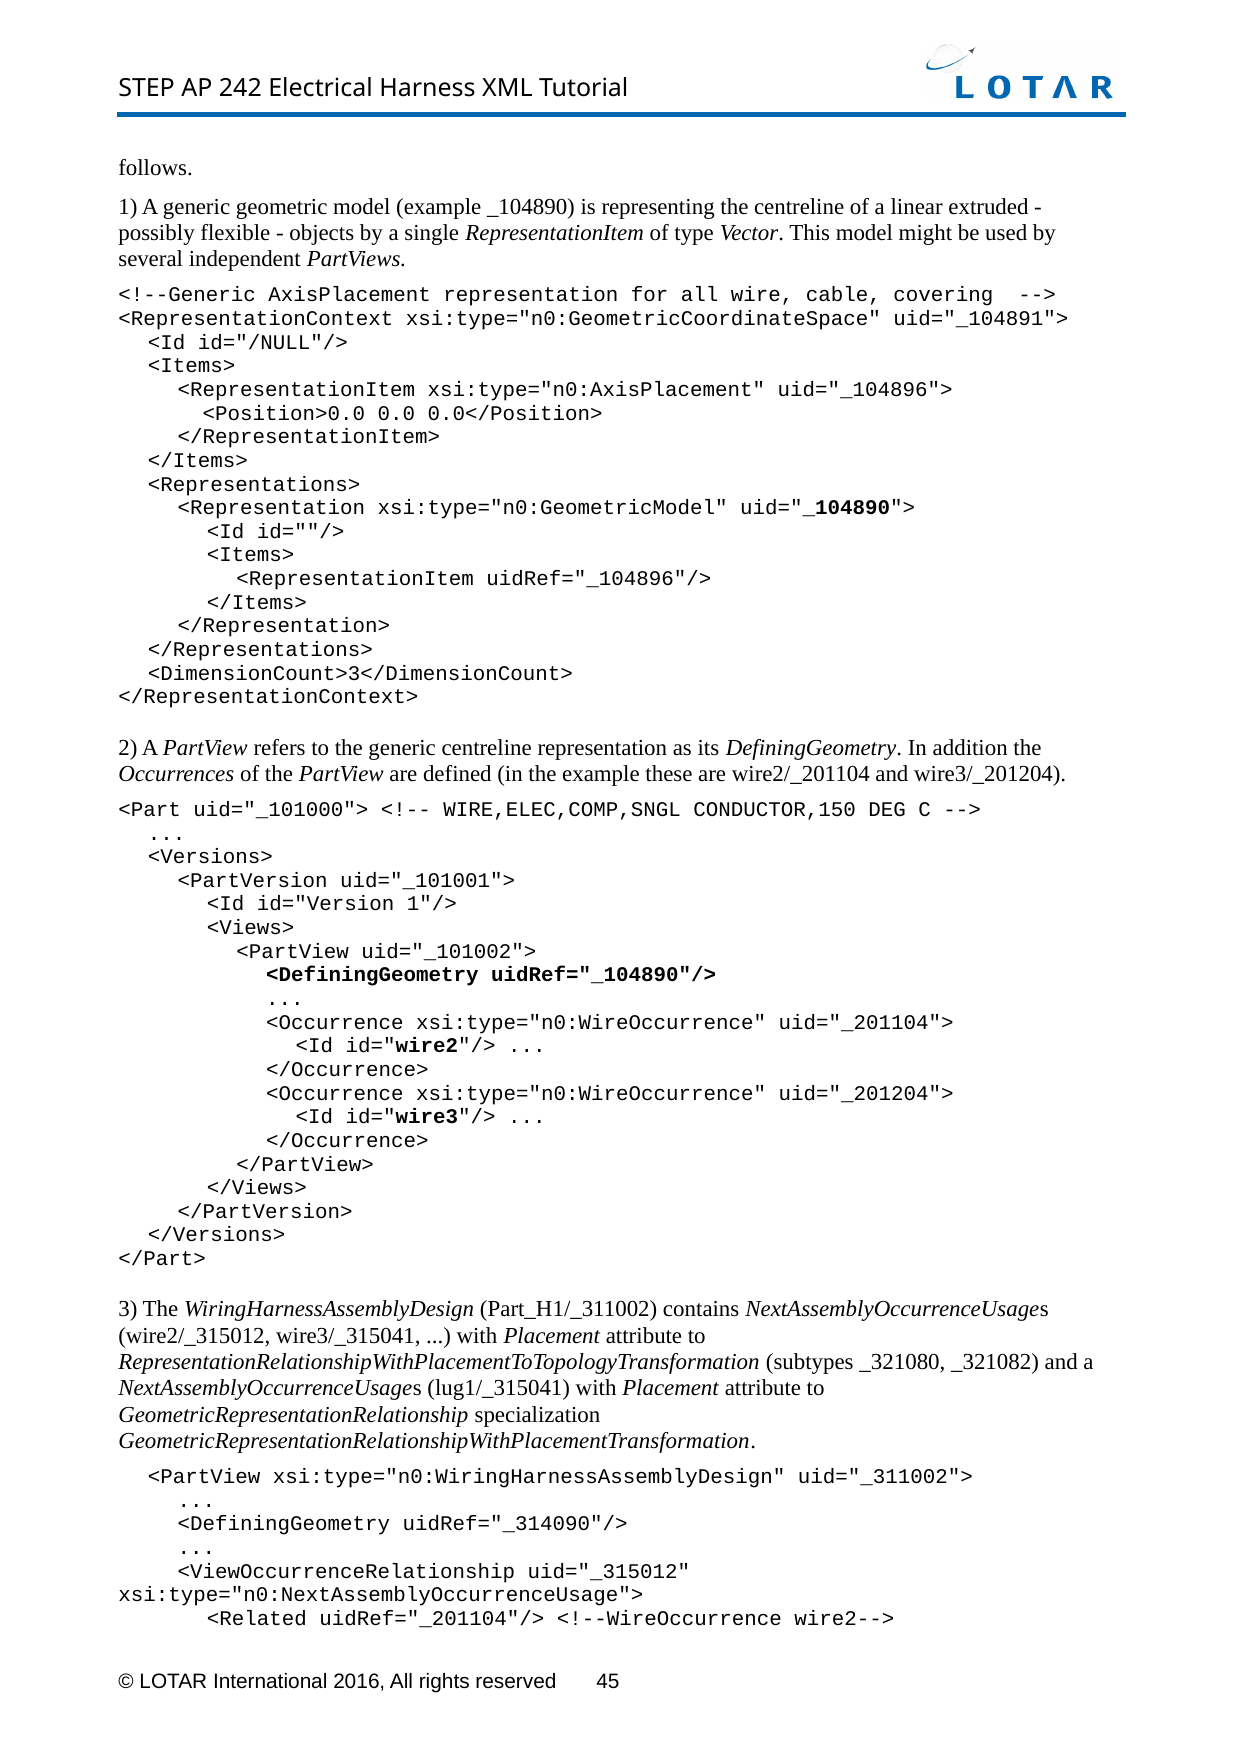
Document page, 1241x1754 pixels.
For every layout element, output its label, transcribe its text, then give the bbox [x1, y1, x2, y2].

text 3) The WiringHarnessAssemblyDesign (Part_H1/_311002) contains NextAssemblyOccurrenceUsages (wire2/_315012, wire3/_315041, ...) with Placement attribute to RepresentationRelationshipWithPlacementToTopologyTransformation (subtypes _321080, _321082) and a NextAssemblyOccurrenceUsages (lug1/_315041) with Placement attribute to GeometricRepresentationRelationship specialization GeometricRepresentationRelationshipWithPlacementTransformation. [118, 1295, 1122, 1453]
text </Occurrence> [118, 1130, 1122, 1153]
text <PartVersion uid="_101001"> [118, 870, 1122, 893]
text ... [118, 822, 1122, 846]
text <DefiningGeometry uidRef="_104890"/> [118, 964, 1122, 988]
text <Items> [118, 544, 1122, 568]
text <Id id=""/> [118, 521, 1122, 544]
text follows. [118, 154, 1122, 180]
text <Related uidRef="_201104"/> <!--WireOccurrence wire2--> [118, 1608, 1122, 1632]
text <DefiningGeometry uidRef="_314090"/> [118, 1513, 1122, 1537]
text 2) A PartView refers to the generic centreline representation as its DefiningGeometry. In addition the Occurrences of the PartView are defined (in the example these are wire2/_201104 and wire3/_201204). [118, 734, 1122, 786]
text <Position>0.0 0.0 0.0</Position> [118, 403, 1122, 426]
text <Versions> [118, 846, 1122, 870]
text <RepresentationContext xsi:type="n0:GeometricCoordinateSpace" uid="_104891"> [118, 308, 1122, 332]
text <Representation xsi:type="n0:GeometricModel" uid="_104890"> [118, 497, 1122, 521]
text <Part uid="_101000"> <!-- WIRE,ELEC,COMP,SNGL CONDUCTOR,150 DEG C --> [118, 799, 1122, 822]
text </Representations> [118, 639, 1122, 663]
text ... [118, 988, 1122, 1012]
text <RepresentationItem uidRef="_104896"/> [118, 568, 1122, 592]
text </PartVersion> [118, 1201, 1122, 1224]
text </RepresentationContext> [118, 686, 1122, 710]
text <RepresentationItem xsi:type="n0:AxisPlacement" uid="_104896"> [118, 379, 1122, 403]
text </RepresentationItem> [118, 426, 1122, 450]
text <Id id="wire3"/> ... [118, 1106, 1122, 1130]
text </Versions> [118, 1224, 1122, 1248]
text <Representations> [118, 473, 1122, 497]
text <DimensionCount>3</DimensionCount> [118, 663, 1122, 686]
text </Items> [118, 450, 1122, 473]
text </Representation> [118, 615, 1122, 639]
text ... [118, 1537, 1122, 1561]
text <Items> [118, 355, 1122, 379]
text <PartView xsi:type="n0:WiringHarnessAssemblyDesign" uid="_311002"> [118, 1466, 1122, 1490]
text <!--Generic AxisPlacement representation for all wire, cable, covering --> [118, 284, 1122, 308]
text <Views> [118, 917, 1122, 941]
text <Occurrence xsi:type="n0:WireOccurrence" uid="_201204"> [118, 1083, 1122, 1106]
text <Id id="wire2"/> ... [118, 1035, 1122, 1059]
text <ViewOccurrenceRelationship uid="_315012" xsi:type="n0:NextAssemblyOccurrenceUsage"> [118, 1561, 1122, 1608]
text <Occurrence xsi:type="n0:WireOccurrence" uid="_201104"> [118, 1012, 1122, 1035]
text </PartView> [118, 1153, 1122, 1177]
text </Views> [118, 1177, 1122, 1201]
text <Id id="Version 1"/> [118, 893, 1122, 917]
text </Part> [118, 1248, 1122, 1272]
text 1) A generic geometric model (example _104890) is representing the centreline of a linear extruded - possibly flexible - objects by a single RepresentationItem of type Vector. This model might be used by several independent PartViews. [118, 193, 1122, 272]
text </Occurrence> [118, 1059, 1122, 1083]
text ... [118, 1490, 1122, 1513]
text <Id id="/NULL"/> [118, 332, 1122, 355]
text </Items> [118, 592, 1122, 615]
text <PartView uid="_101002"> [118, 941, 1122, 964]
